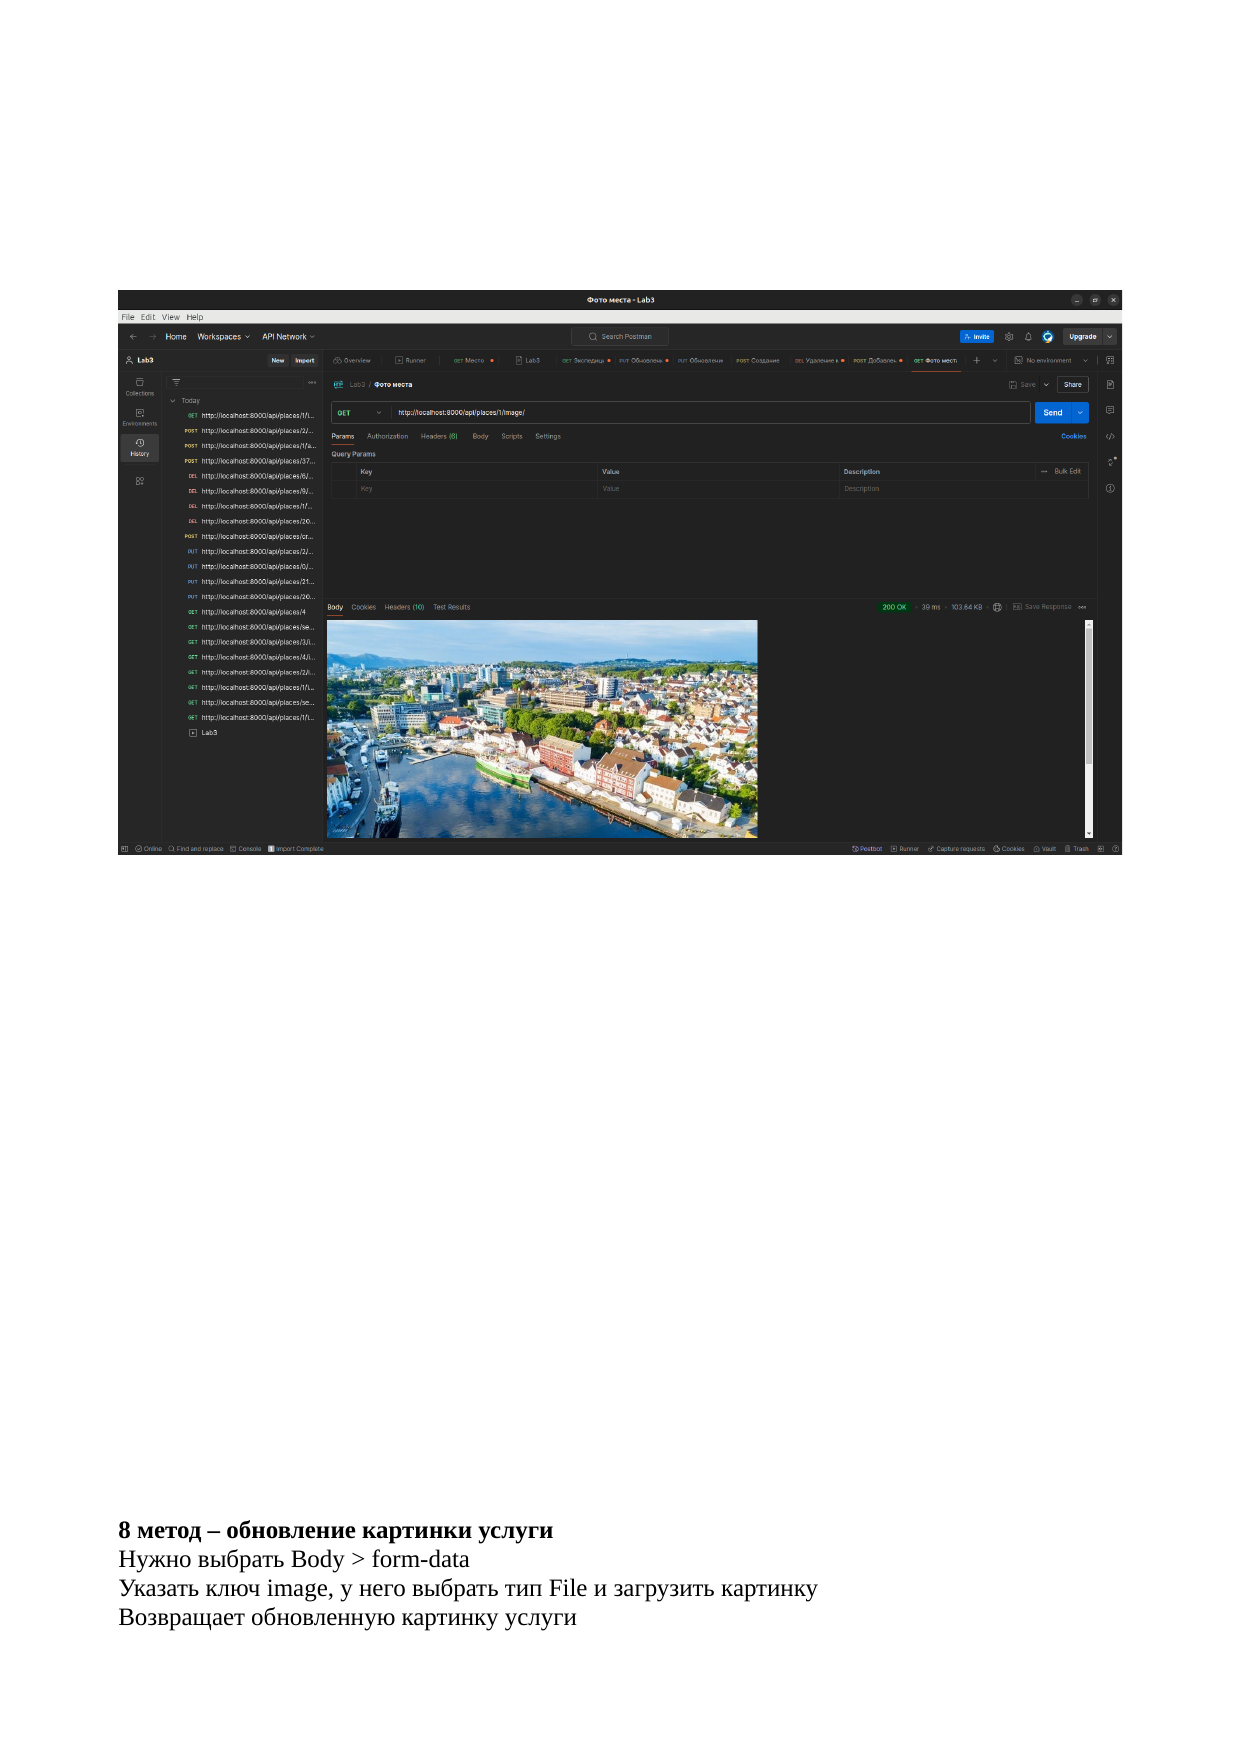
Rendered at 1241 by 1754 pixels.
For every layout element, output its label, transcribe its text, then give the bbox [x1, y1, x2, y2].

text Возвращает обновленную картинку услуги [118, 1602, 1122, 1631]
picture [118, 290, 1123, 855]
text Нужно выбрать Body > form-data [118, 1544, 1122, 1573]
text Указать ключ image, у него выбрать тип File и загрузить картинку [118, 1573, 1122, 1602]
text 8 метод – обновление картинки услуги [118, 855, 1122, 1544]
